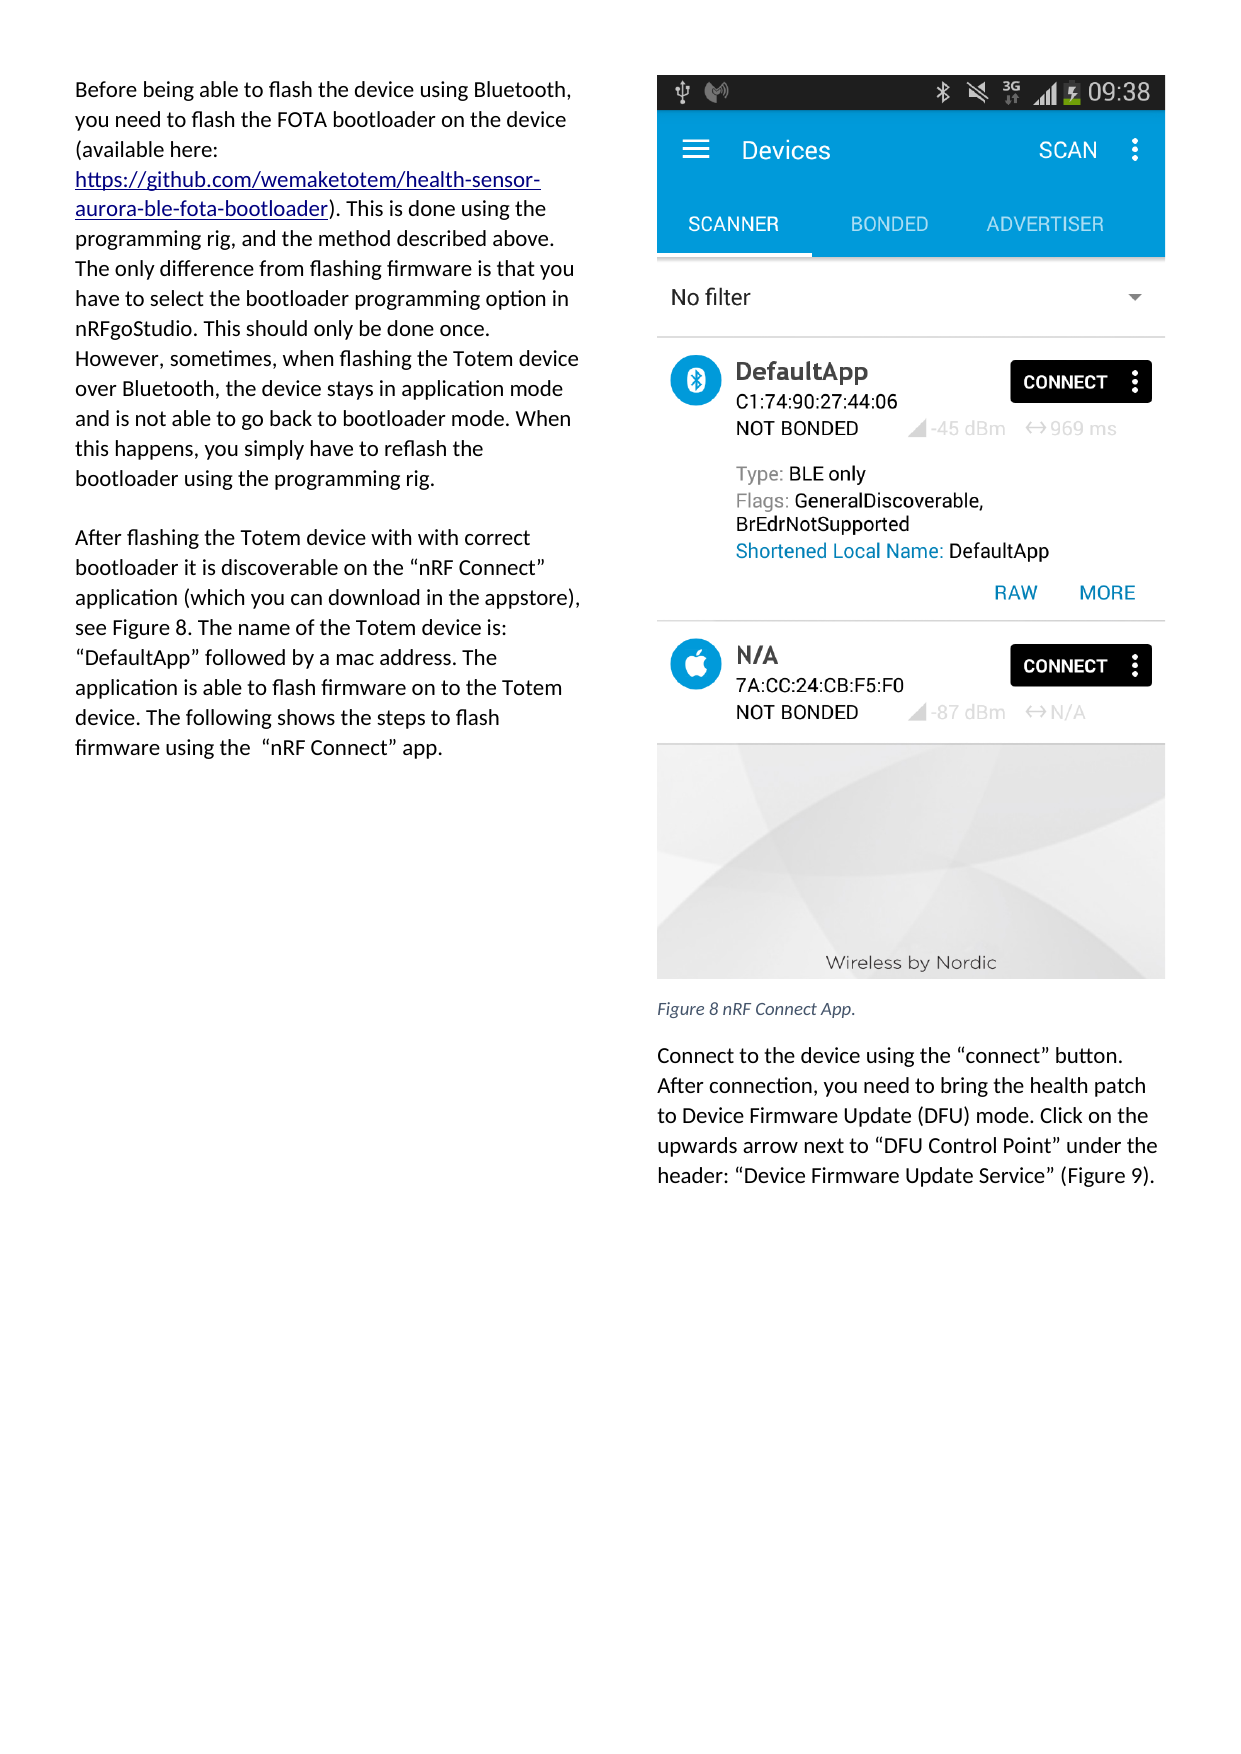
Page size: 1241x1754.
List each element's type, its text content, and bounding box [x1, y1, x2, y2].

text Figure 8 nRF Connect App. [657, 998, 1165, 1021]
text Before being able to flash the device using Bluetooth, you need to flash the FOTA bootloader on the device (available here: https://github.com/wemaketotem/health-sensor-aurora-ble-fota-bootloader). This is done using the programming rig, and the method described above. The only difference from flashing firmware is that you have to select the bootloader programming option in nRFgoStudio. This should only be done once. However, sometimes, when flashing the Totem device over Bluetooth, the device stays in application mode and is not able to go back to bootloader mode. When this happens, you simply have to reflash the bootloader using the programming rig. After flashing the Totem device with with correct bootloader it is discoverable on the “nRF Connect” application (which you can download in the appstore), see Figure 8. The name of the Totem device is: “DefaultApp” followed by a mac address. The application is able to flash firmware on to the Totem device. The following shows the steps to flash firmware using the “nRF Connect” app. [75, 75, 583, 761]
text Connect to the device using the “connect” button. After connection, you need to bring the health patch to Device Firmware Update (DFU) mode. Click on the upwards arrow next to “DFU Control Point” under the header: “Device Firmware Update Service” (Figure 9). [657, 1041, 1165, 1189]
